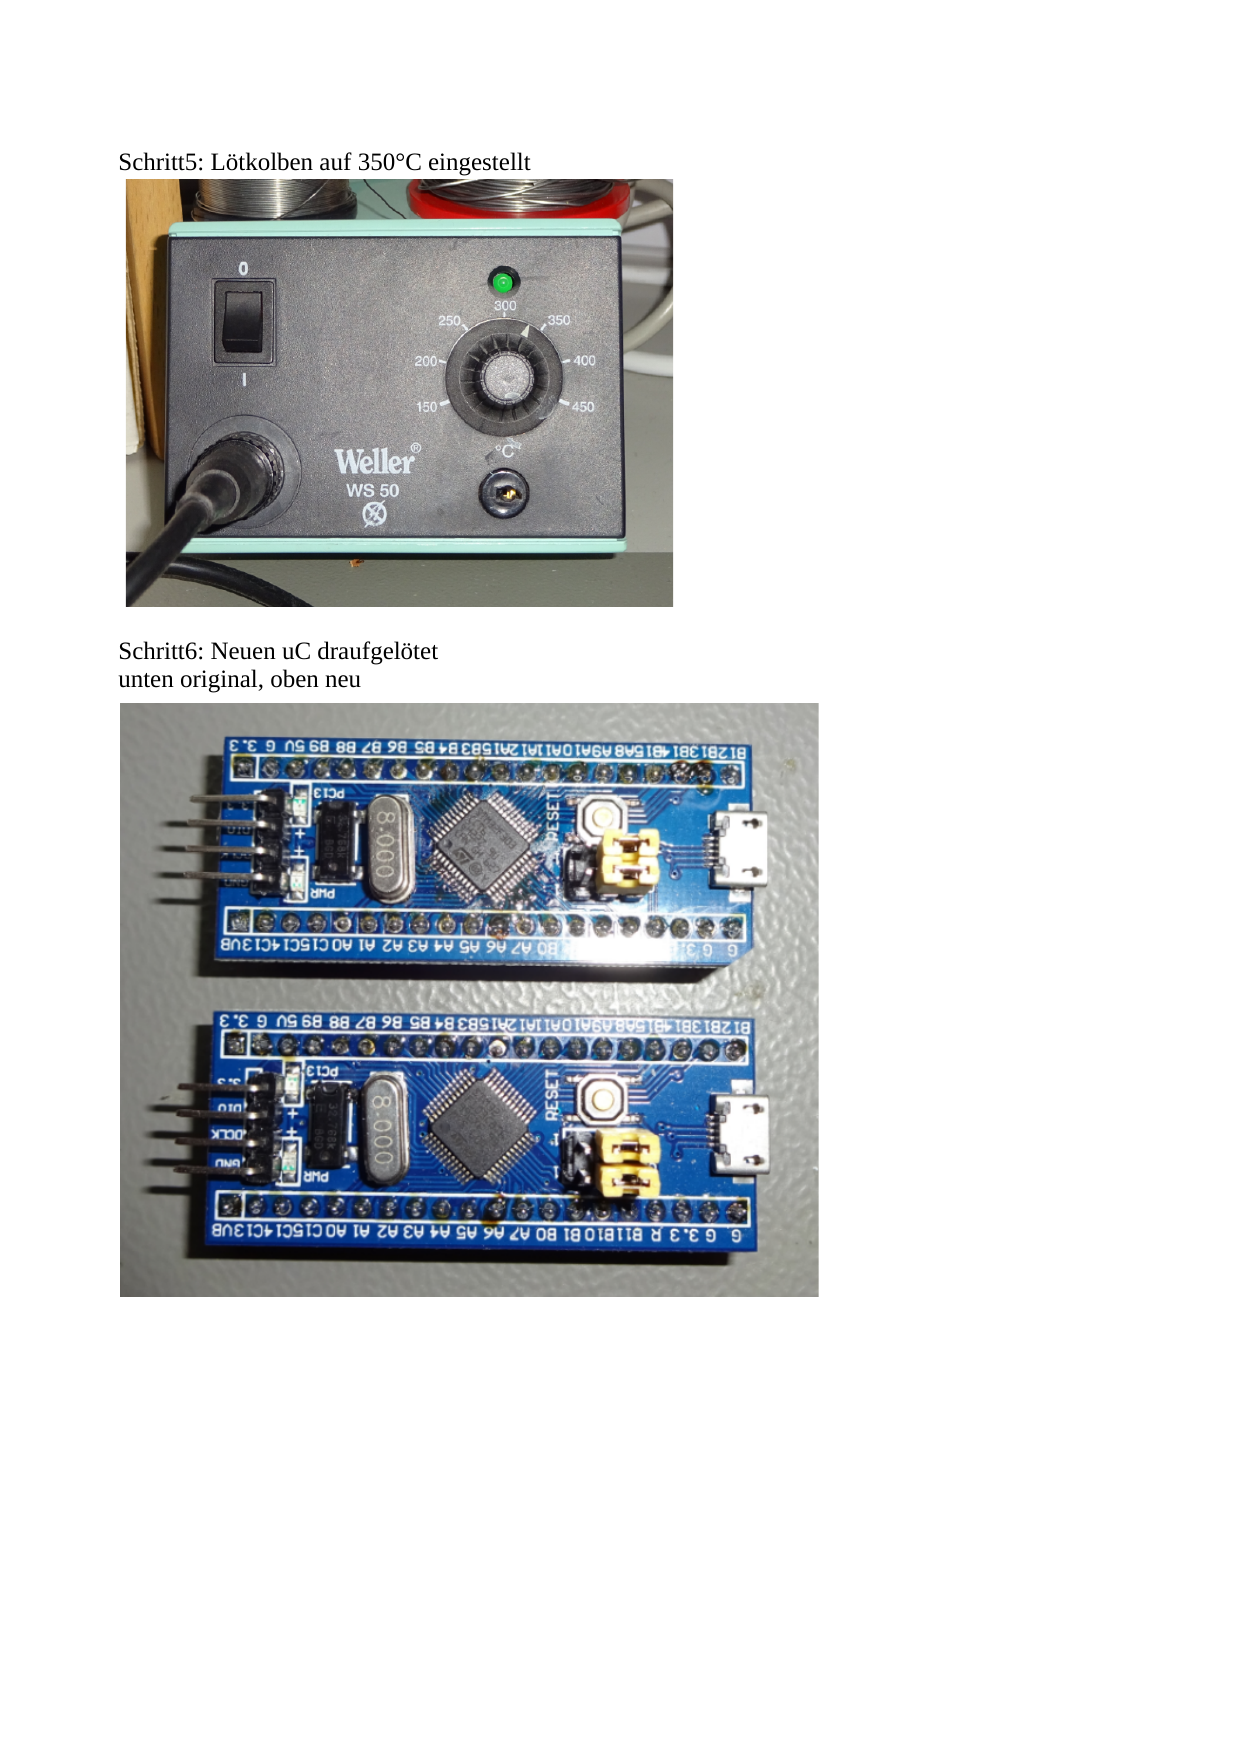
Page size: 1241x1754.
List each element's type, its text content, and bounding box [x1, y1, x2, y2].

picture [125, 179, 674, 607]
picture [120, 703, 819, 1297]
text unten original, oben neu [118, 664, 1122, 693]
text Schritt5: Lötkolben auf 350°C eingestellt [118, 147, 1122, 176]
text Schritt6: Neuen uC draufgelötet [118, 636, 1122, 664]
